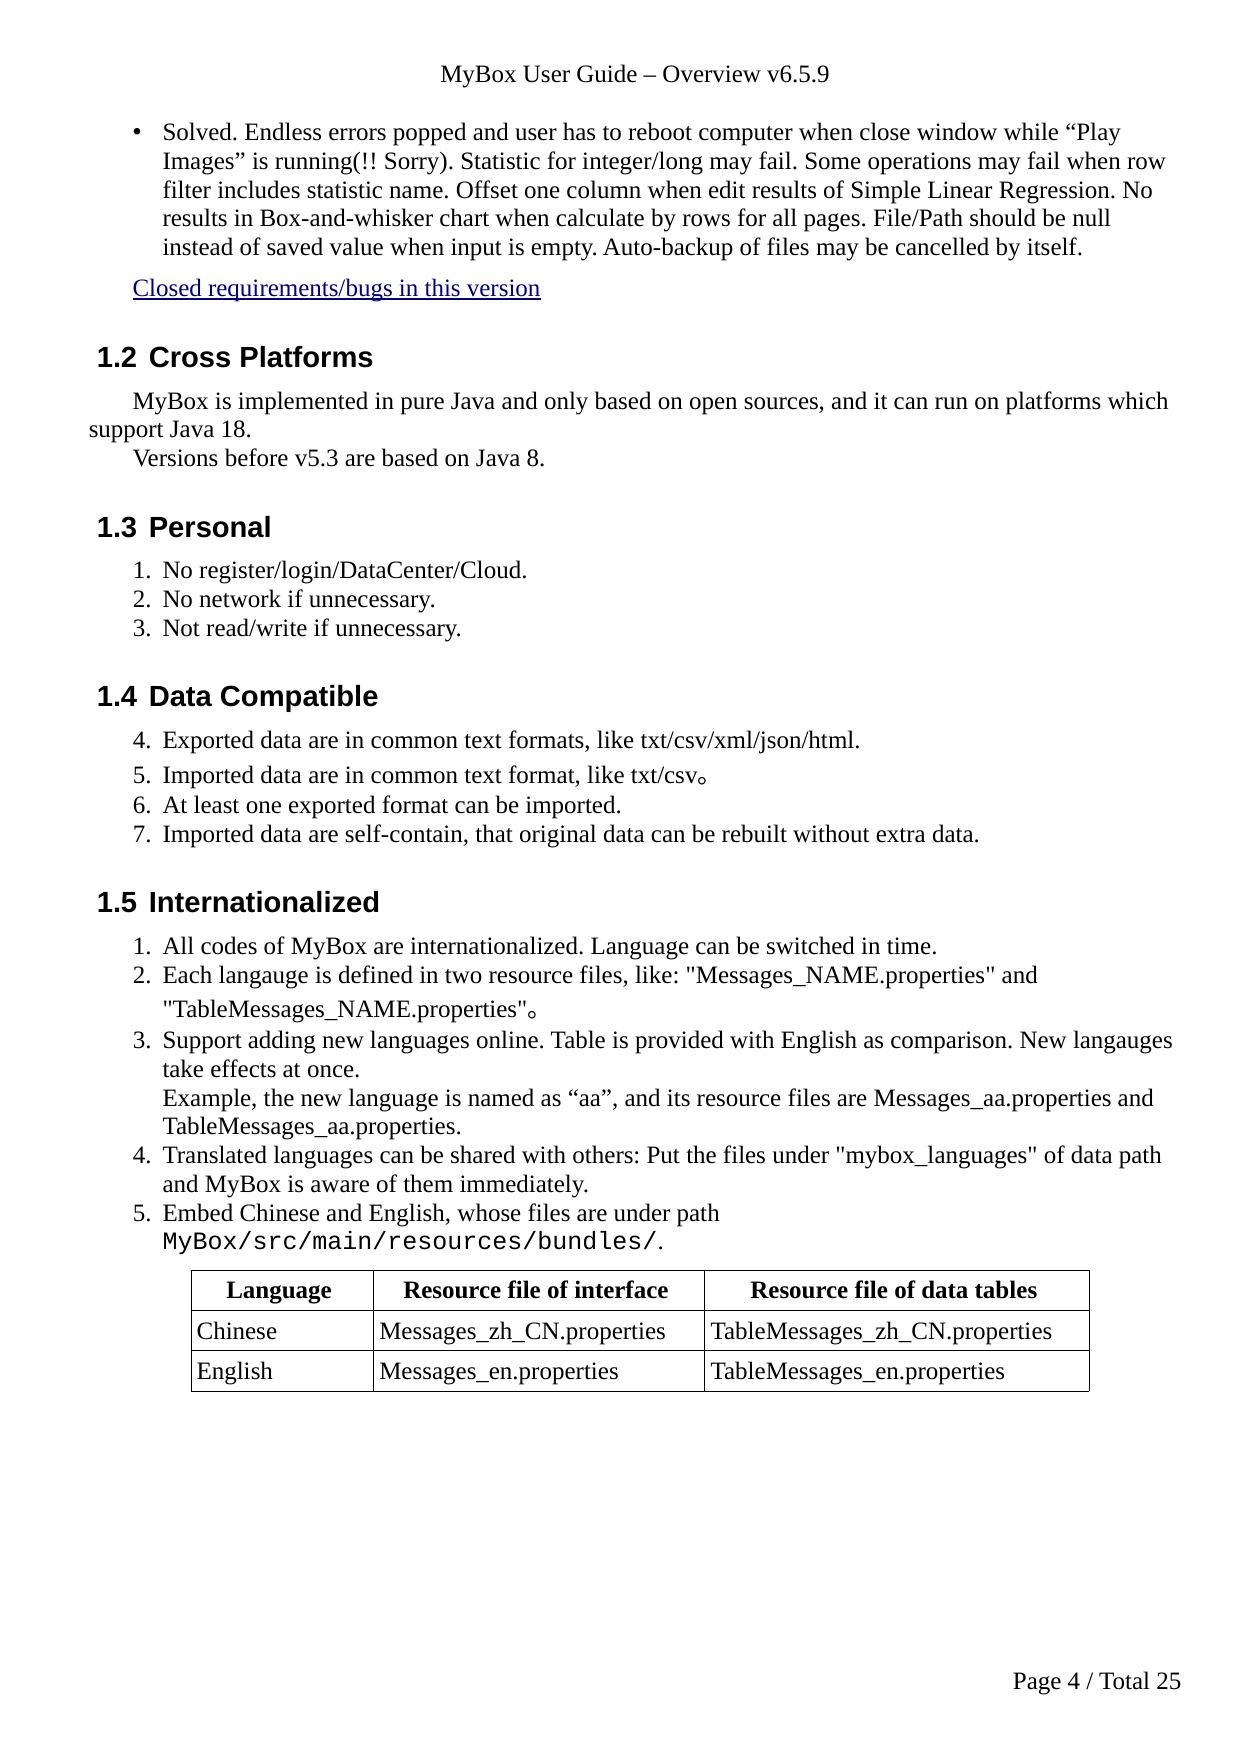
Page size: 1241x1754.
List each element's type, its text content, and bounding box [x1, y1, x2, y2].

text Closed requirements/bugs in this version [132, 273, 1181, 302]
table_header Resource file of interface [374, 1271, 704, 1310]
list No register/login/DataCenter/Cloud. [133, 556, 1181, 584]
table_cell TableMessages_en.properties [705, 1351, 1089, 1391]
list Support adding new languages online. Table is provided with English as comparison. New langauges take effects at once. Example, the new language is named as “aa”, and its resource files are Messages_aa.properties and TableMessages_aa.properties. [133, 1025, 1181, 1140]
table_cell TableMessages_zh_CN.properties [705, 1311, 1089, 1350]
list Solved. Endless errors popped and user has to reboot computer when close window while “Play Images” is running(!! Sorry). Statistic for integer/long may fail. Some operations may fail when row filter includes statistic name. Offset one column when edit results of Simple Linear Regression. No results in Box-and-whisker chart when calculate by rows for all pages. File/Path should be null instead of saved value when input is empty. Auto-backup of files may be cancelled by itself. [133, 117, 1181, 261]
list Not read/write if unnecessary. [133, 613, 1181, 642]
list At least one exported format can be imported. [133, 790, 1181, 819]
list Imported data are self-contain, that original data can be rebuilt without extra data. [133, 819, 1181, 848]
list Each langauge is defined in two resource files, like: "Messages_NAME.properties" and "TableMessages_NAME.properties"。 [133, 960, 1181, 1025]
table_cell Messages_en.properties [374, 1351, 704, 1391]
subtitle Data Compatible [88, 679, 1181, 713]
list Imported data are in common text format, like txt/csv。 [133, 754, 1181, 790]
list Exported data are in common text formats, like txt/csv/xml/json/html. [133, 725, 1181, 754]
subtitle Internationalized [88, 885, 1181, 919]
list All codes of MyBox are internationalized. Language can be switched in time. [133, 931, 1181, 960]
list Embed Chinese and English, whose files are under path MyBox/src/main/resources/bundles/. [133, 1198, 1181, 1257]
table_header Language [192, 1271, 373, 1310]
list No network if unnecessary. [133, 584, 1181, 613]
subtitle Personal [88, 509, 1181, 543]
list Translated languages can be shared with others: Put the files under "mybox_languages" of data path and MyBox is aware of them immediately. [133, 1140, 1181, 1198]
subtitle Cross Platforms [88, 340, 1181, 373]
table_cell English [192, 1351, 373, 1391]
table_cell Messages_zh_CN.properties [374, 1311, 704, 1350]
table_cell Chinese [192, 1311, 373, 1350]
text MyBox is implemented in pure Java and only based on open sources, and it can run on platforms which support Java 18. Versions before v5.3 are based on Java 8. [88, 386, 1181, 472]
table_header Resource file of data tables [705, 1271, 1089, 1310]
